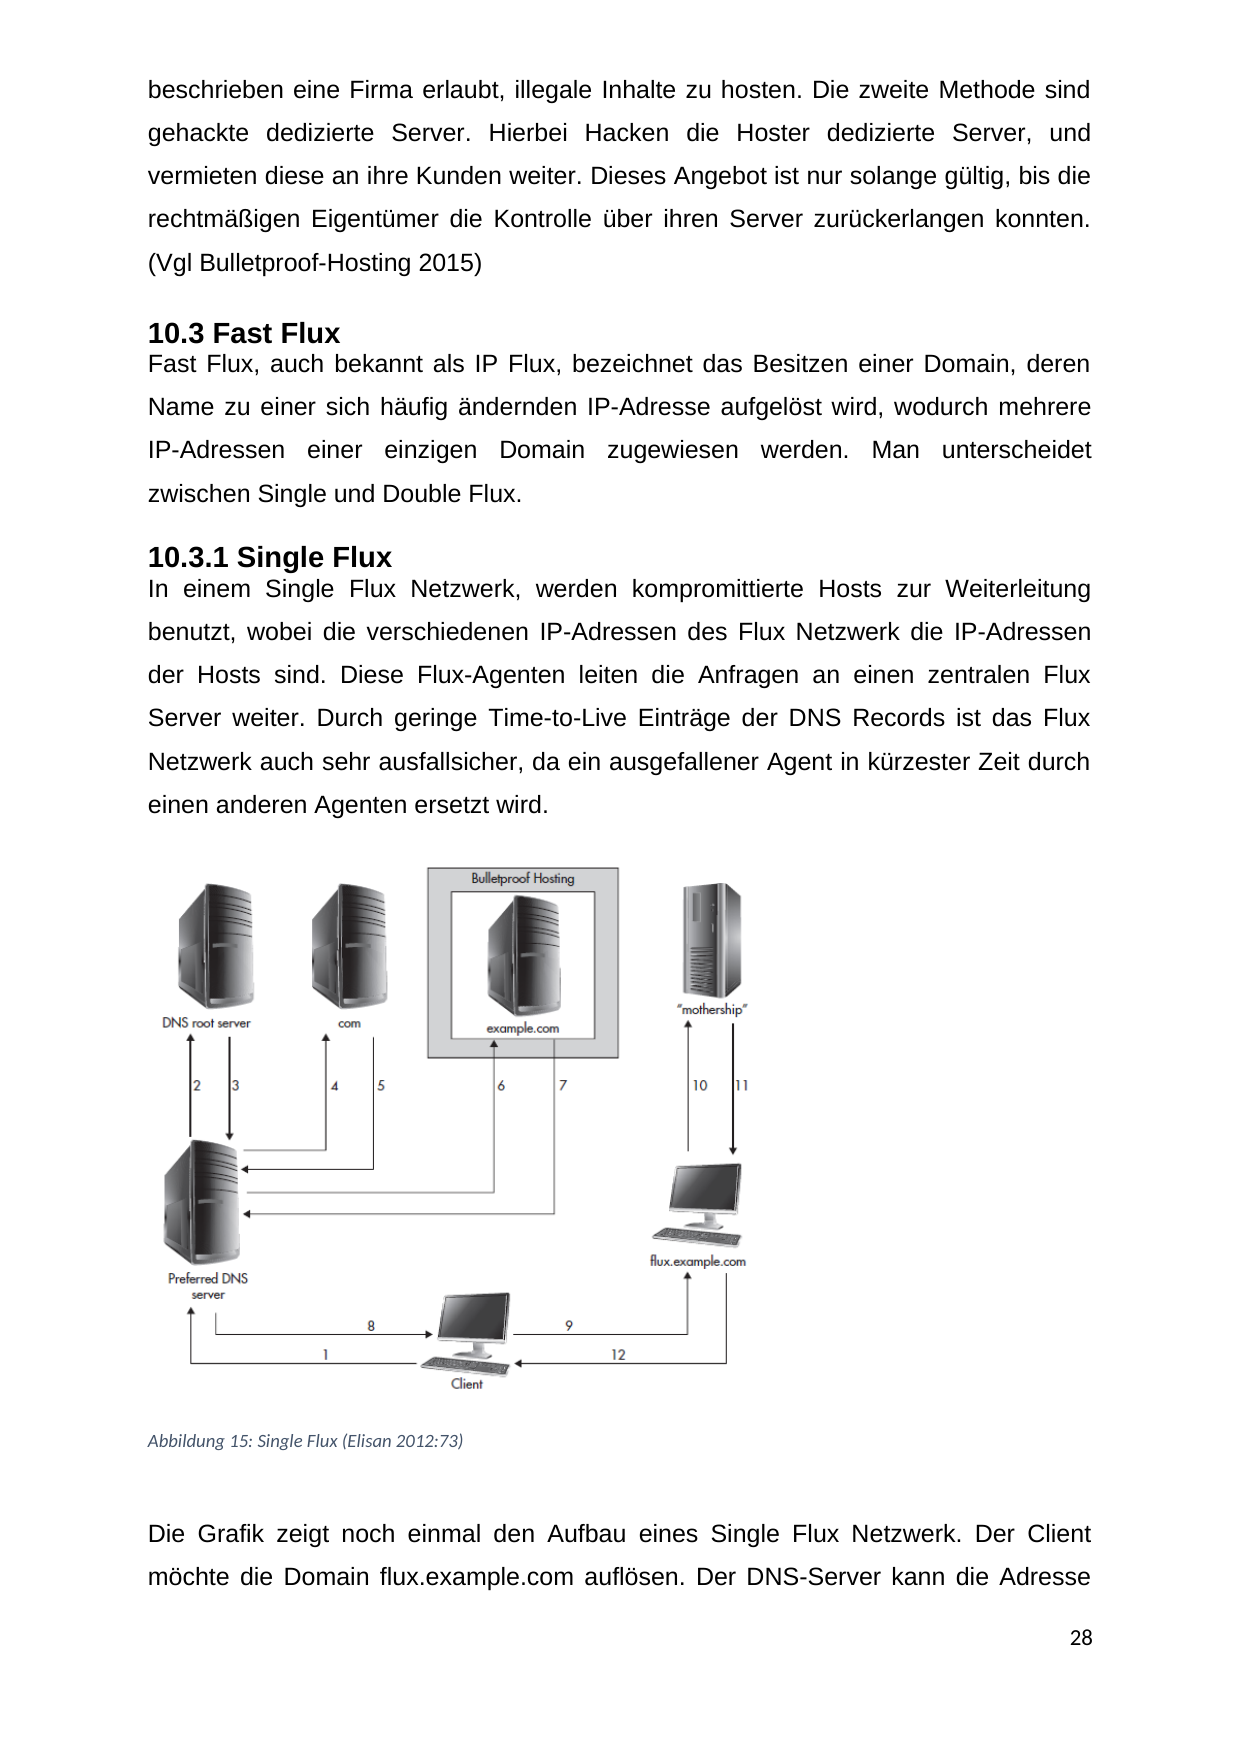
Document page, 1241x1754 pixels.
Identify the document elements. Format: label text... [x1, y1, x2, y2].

text In einem Single Flux Netzwerk, werden kompromittierte Hosts zur Weiterleitung benutzt, wobei die verschiedenen IP-Adressen des Flux Netzwerk die IP-Adressen der Hosts sind. Diese Flux-Agenten leiten die Anfragen an einen zentralen Flux Server weiter. Durch geringe Time-to-Live Einträge der DNS Records ist das Flux Netzwerk auch sehr ausfallsicher, da ein ausgefallener Agent in kürzester Zeit durch einen anderen Agenten ersetzt wird. [148, 574, 1093, 818]
text beschrieben eine Firma erlaubt, illegale Inhalte zu hosten. Die zweite Methode sind gehackte dedizierte Server. Hierbei Hacken die Hoster dedizierte Server, und vermieten diese an ihre Kunden weiter. Dieses Angebot ist nur solange gültig, bis die rechtmäßigen Eigentümer die Kontrolle über ihren Server zurückerlangen konnten. (Vgl Bulletproof-Hosting 2015) [148, 75, 1093, 276]
text Die Grafik zeigt noch einmal den Aufbau eines Single Flux Netzwerk. Der Client möchte die Domain flux.example.com auflösen. Der DNS-Server kann die Adresse [148, 1518, 1093, 1590]
text Abbildung 15: Single Flux (Elisan 2012:73) [148, 1429, 1093, 1452]
subtitle 10.3.1 Single Flux [148, 540, 1093, 574]
subtitle 10.3 Fast Flux [148, 316, 1093, 349]
text Fast Flux, auch bekannt als IP Flux, bezeichnet das Besitzen einer Domain, deren Name zu einer sich häufig ändernden IP-Adresse aufgelöst wird, wodurch mehrere IP-Adressen einer einzigen Domain zugewiesen werden. Man unterscheidet zwischen Single und Double Flux. [148, 349, 1093, 507]
